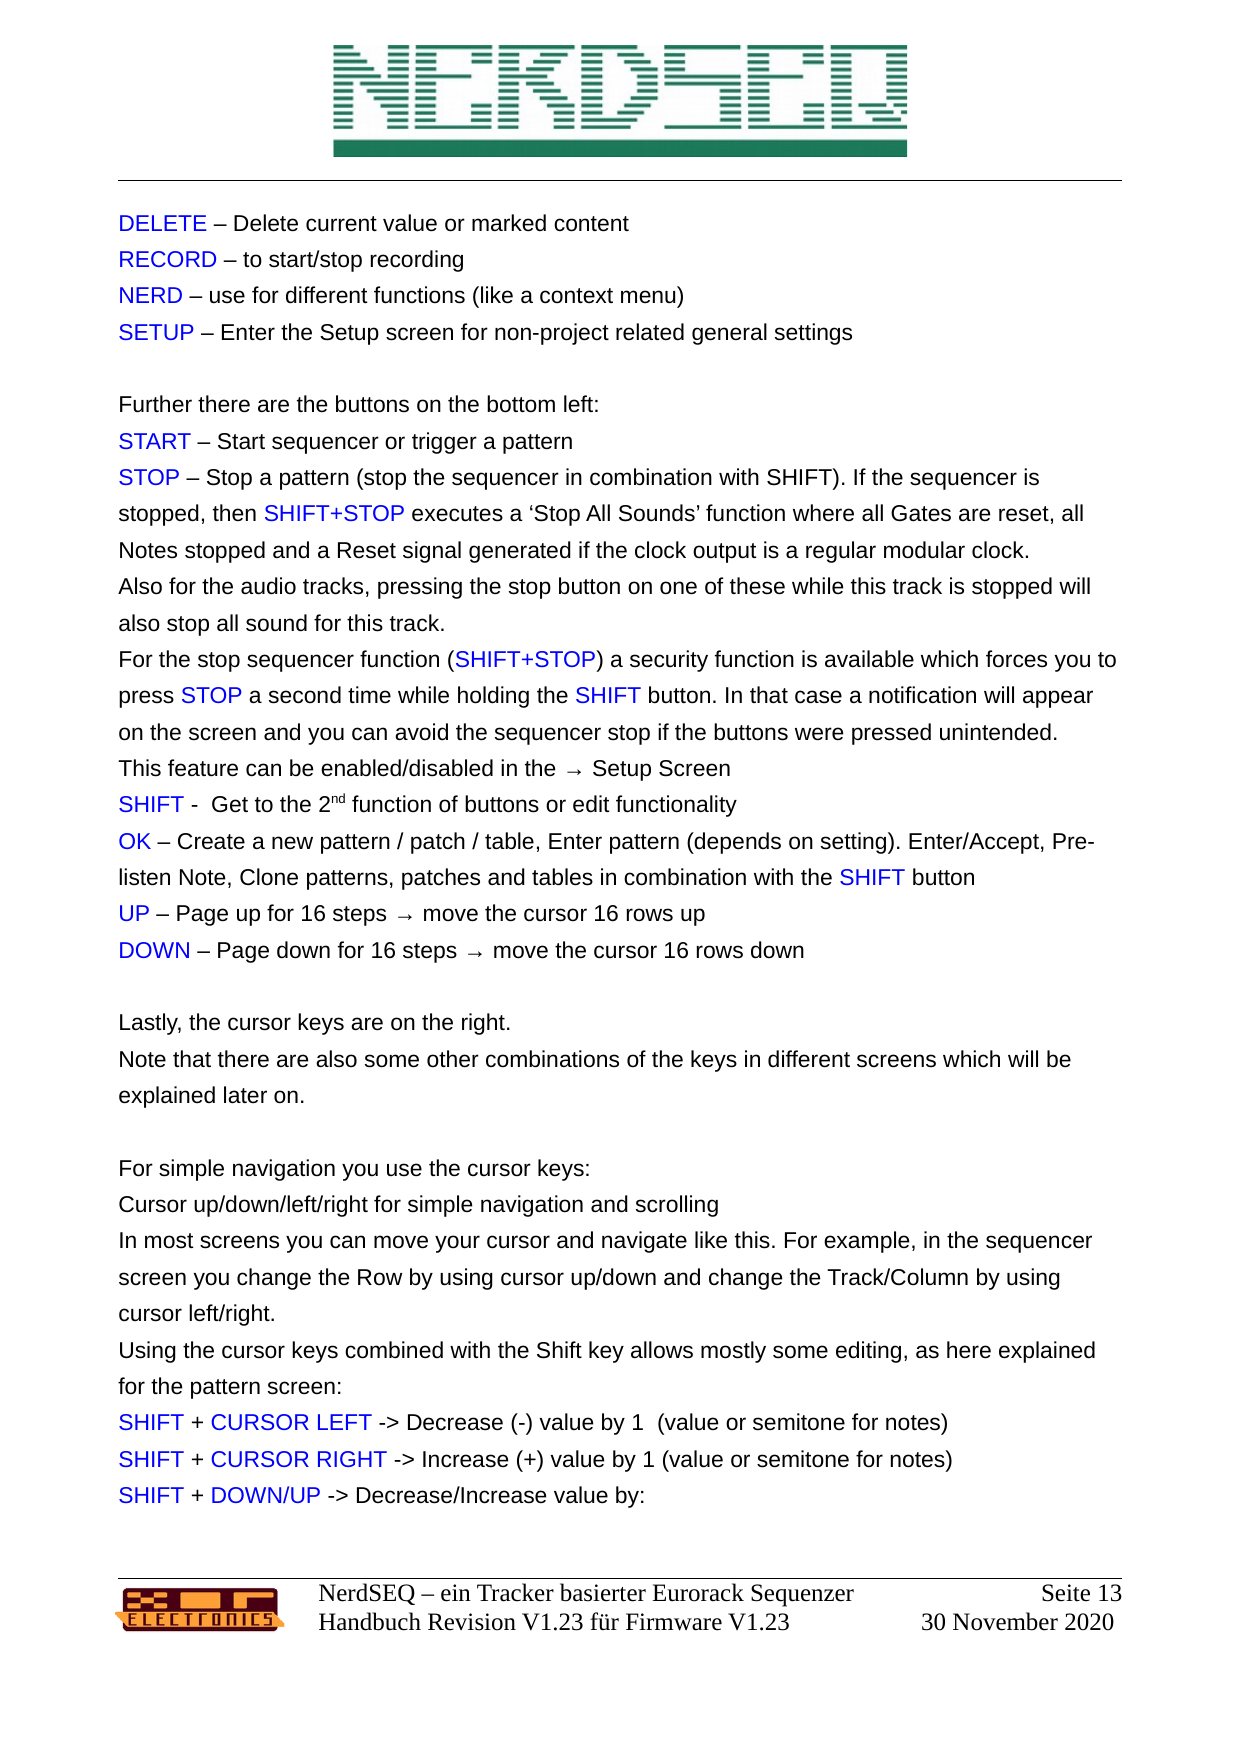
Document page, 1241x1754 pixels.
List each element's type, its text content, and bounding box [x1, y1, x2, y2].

text SHIFT - Get to the 2nd function of buttons or edit functionality [118, 791, 1122, 818]
text SHIFT + DOWN/UP -> Decrease/Increase value by: [118, 1482, 1122, 1508]
text For simple navigation you use the cursor keys: [118, 1155, 1122, 1181]
text RECORD – to start/stop recording [118, 246, 1122, 272]
text OK – Create a new pattern / patch / table, Enter pattern (depends on setting). Enter/Accept, Pre-listen Note, Clone patterns, patches and tables in combination with the SHIFT button [118, 828, 1122, 890]
text DOWN – Page down for 16 steps → move the cursor 16 rows down [118, 937, 1122, 963]
text SETUP – Enter the Setup screen for non-project related general settings [118, 319, 1122, 345]
text NERD – use for different functions (like a context menu) [118, 282, 1122, 309]
picture [115, 1584, 285, 1634]
text Cursor up/down/left/right for simple navigation and scrolling [118, 1191, 1122, 1217]
text Using the cursor keys combined with the Shift key allows mostly some editing, as here explained for the pattern screen: [118, 1337, 1122, 1399]
text Also for the audio tracks, pressing the stop button on one of these while this track is stopped will also stop all sound for this track. [118, 573, 1122, 636]
text This feature can be enabled/disabled in the → Setup Screen [118, 755, 1122, 781]
text START – Start sequencer or trigger a pattern [118, 428, 1122, 454]
text For the stop sequencer function (SHIFT+STOP) a security function is available which forces you to press STOP a second time while holding the SHIFT button. In that case a notification will appear on the screen and you can avoid the sequencer stop if the buttons were pressed unintended. [118, 646, 1122, 745]
text In most screens you can move your cursor and navigate like this. For example, in the sequencer screen you change the Row by using cursor up/down and change the Track/Column by using cursor left/right. [118, 1227, 1122, 1327]
text Further there are the buttons on the bottom left: [118, 391, 1122, 418]
text STOP – Stop a pattern (stop the sequencer in combination with SHIFT). If the sequencer is stopped, then SHIFT+STOP executes a ‘Stop All Sounds’ function where all Gates are reset, all Notes stopped and a Reset signal generated if the clock output is a regular modular clock. [118, 464, 1122, 563]
picture [333, 45, 908, 157]
text UP – Page up for 16 steps → move the cursor 16 rows up [118, 900, 1122, 927]
text SHIFT + CURSOR LEFT -> Decrease (-) value by 1 (value or semitone for notes) [118, 1409, 1122, 1436]
text SHIFT + CURSOR RIGHT -> Increase (+) value by 1 (value or semitone for notes) [118, 1446, 1122, 1472]
text Lastly, the cursor keys are on the right. [118, 1009, 1122, 1036]
text DELETE – Delete current value or marked content [118, 209, 1122, 236]
text Note that there are also some other combinations of the keys in different screens which will be explained later on. [118, 1046, 1122, 1108]
